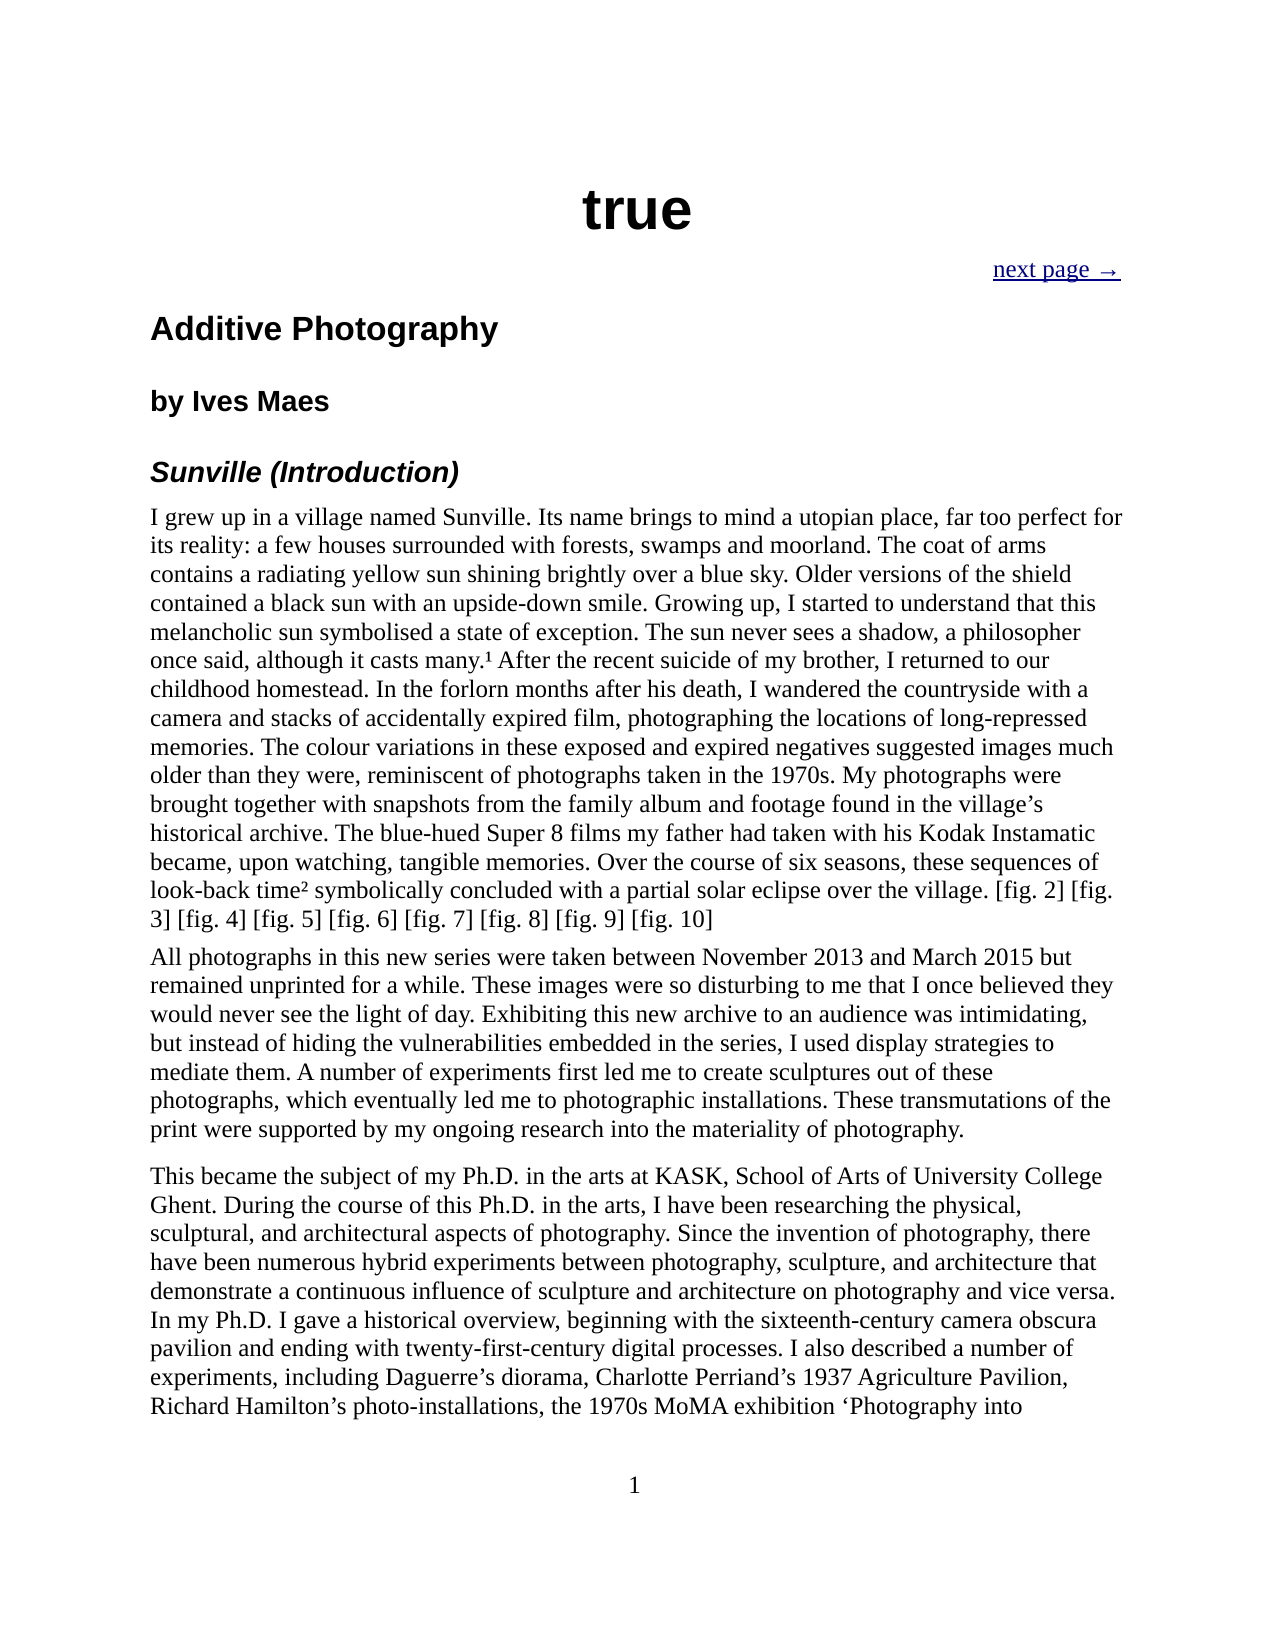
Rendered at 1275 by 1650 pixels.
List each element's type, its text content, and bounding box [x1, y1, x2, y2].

subtitle by Ives Maes [150, 384, 1125, 418]
subtitle Sunville (Introduction) [150, 456, 1125, 489]
title true [150, 175, 1125, 242]
subtitle Additive Photography [150, 308, 1125, 347]
table_header [150, 255, 203, 283]
text This became the subject of my Ph.D. in the arts at KASK, School of Arts of University College Ghent. During the course of this Ph.D. in the arts, I have been researching the physical, sculptural, and architectural aspects of photography. Since the invention of photography, there have been numerous hybrid experiments between photography, sculpture, and architecture that demonstrate a continuous influence of sculpture and architecture on photography and vice versa. In my Ph.D. I gave a historical overview, beginning with the sixteenth-century camera obscura pavilion and ending with twenty-first-century digital processes. I also described a number of experiments, including Daguerre’s diorama, Charlotte Perriand’s 1937 Agriculture Pavilion, Richard Hamilton’s photo-installations, the 1970s MoMA exhibition ‘Photography into [150, 1161, 1125, 1420]
text All photographs in this new series were taken between November 2013 and March 2015 but remained unprinted for a while. These images were so disturbing to me that I once believed they would never see the light of day. Exhibiting this new archive to an audience was intimidating, but instead of hiding the vulnerabilities embedded in the series, I used display strategies to mediate them. A number of experiments first led me to create sculptures out of these photographs, which eventually led me to photographic installations. These transmutations of the print were supported by my ongoing research into the materiality of photography. [150, 942, 1125, 1143]
table_header next page → [203, 255, 1125, 283]
text I grew up in a village named Sunville. Its name brings to mind a utopian place, far too perfect for its reality: a few houses surrounded with forests, swamps and moorland. The coat of arms contains a radiating yellow sun shining brightly over a blue sky. Older versions of the shield contained a black sun with an upside-down smile. Growing up, I started to understand that this melancholic sun symbolised a state of exception. The sun never sees a shadow, a philosopher once said, although it casts many.¹ After the recent suicide of my brother, I returned to our childhood homestead. In the forlorn months after his death, I wandered the countryside with a camera and stacks of accidentally expired film, photographing the locations of long-repressed memories. The colour variations in these exposed and expired negatives suggested images much older than they were, reminiscent of photographs taken in the 1970s. My photographs were brought together with snapshots from the family album and footage found in the village’s historical archive. The blue-hued Super 8 films my father had taken with his Kodak Instamatic became, upon watching, tangible memories. Over the course of six seasons, these sequences of look-back time² symbolically concluded with a partial solar eclipse over the village. [fig. 2] [fig. 3] [fig. 4] [fig. 5] [fig. 6] [fig. 7] [fig. 8] [fig. 9] [fig. 10] [150, 502, 1125, 933]
